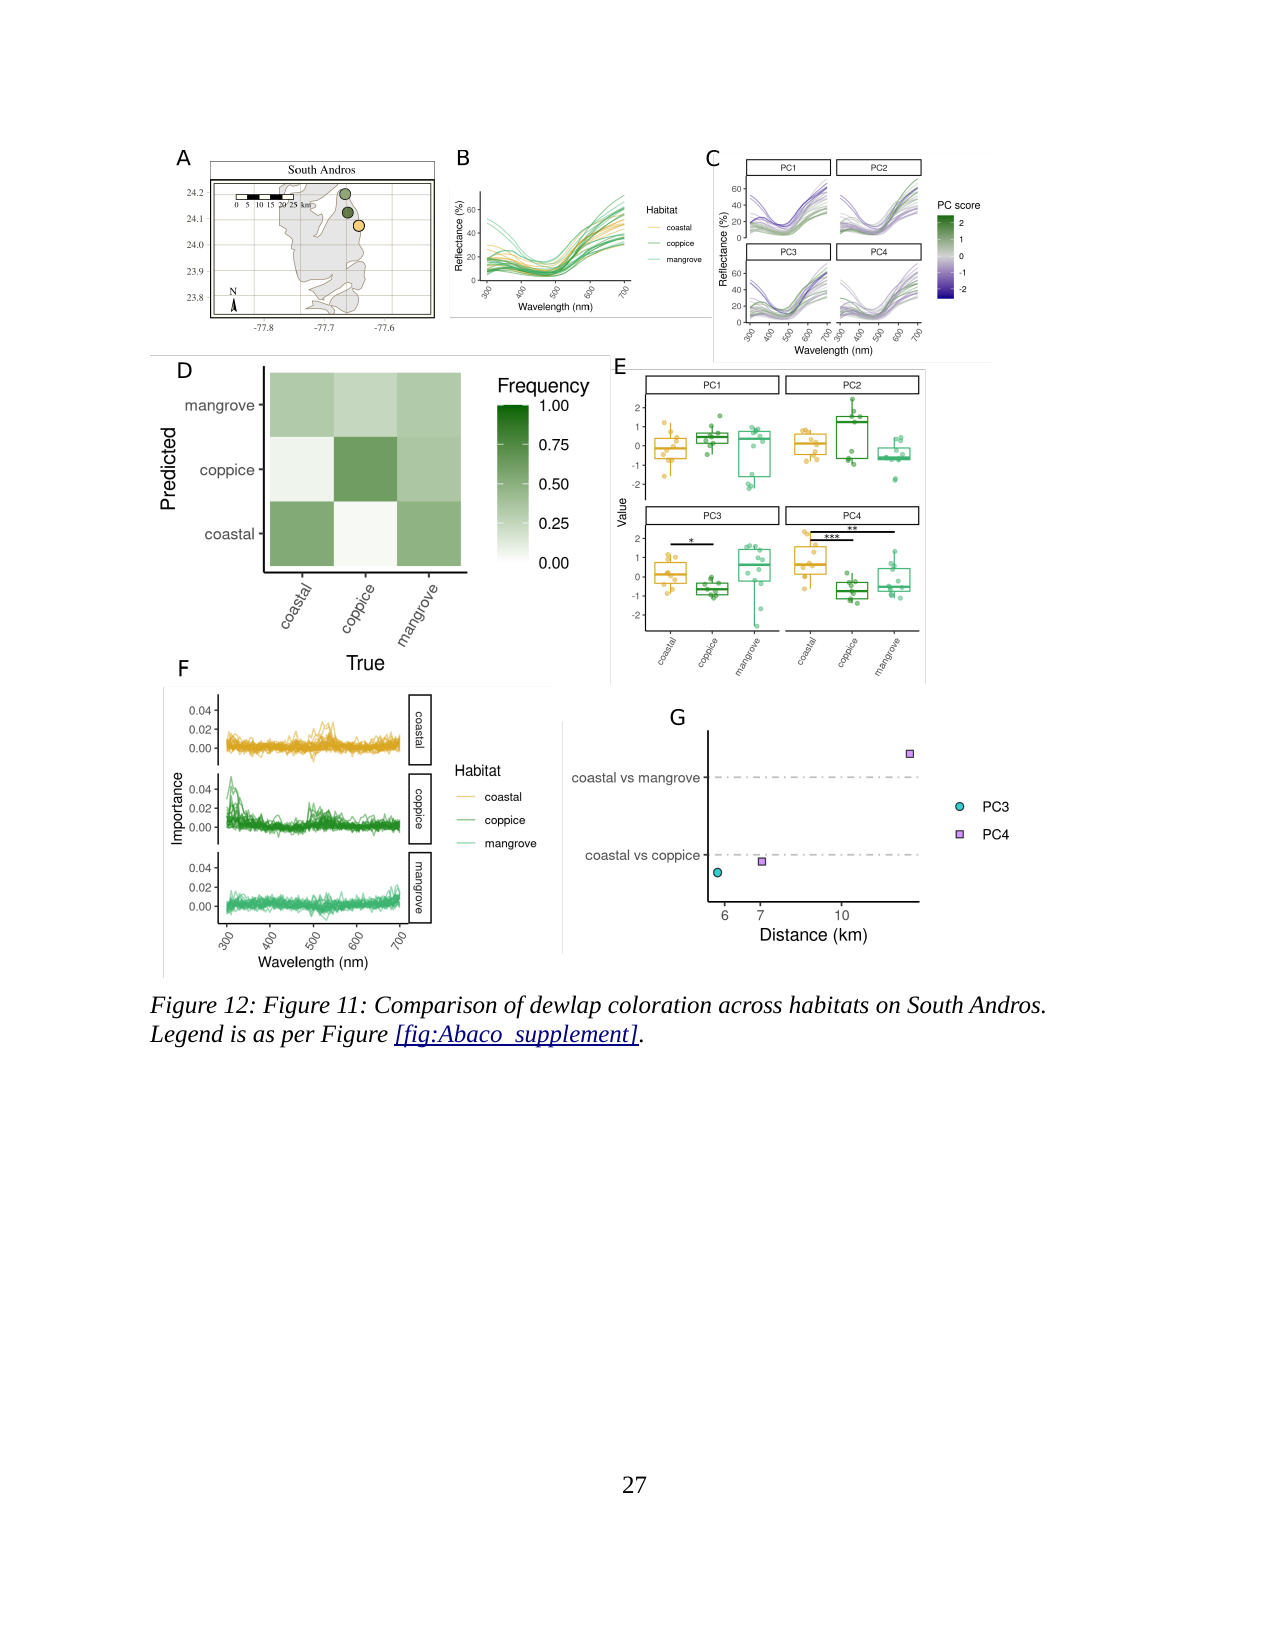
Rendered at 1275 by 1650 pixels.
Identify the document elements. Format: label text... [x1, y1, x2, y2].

picture [150, 150, 1027, 978]
text Figure 12: Figure 11: Comparison of dewlap coloration across habitats on South Andros. Legend is as per Figure [fig:Abaco_supplement]. [150, 990, 1125, 1048]
